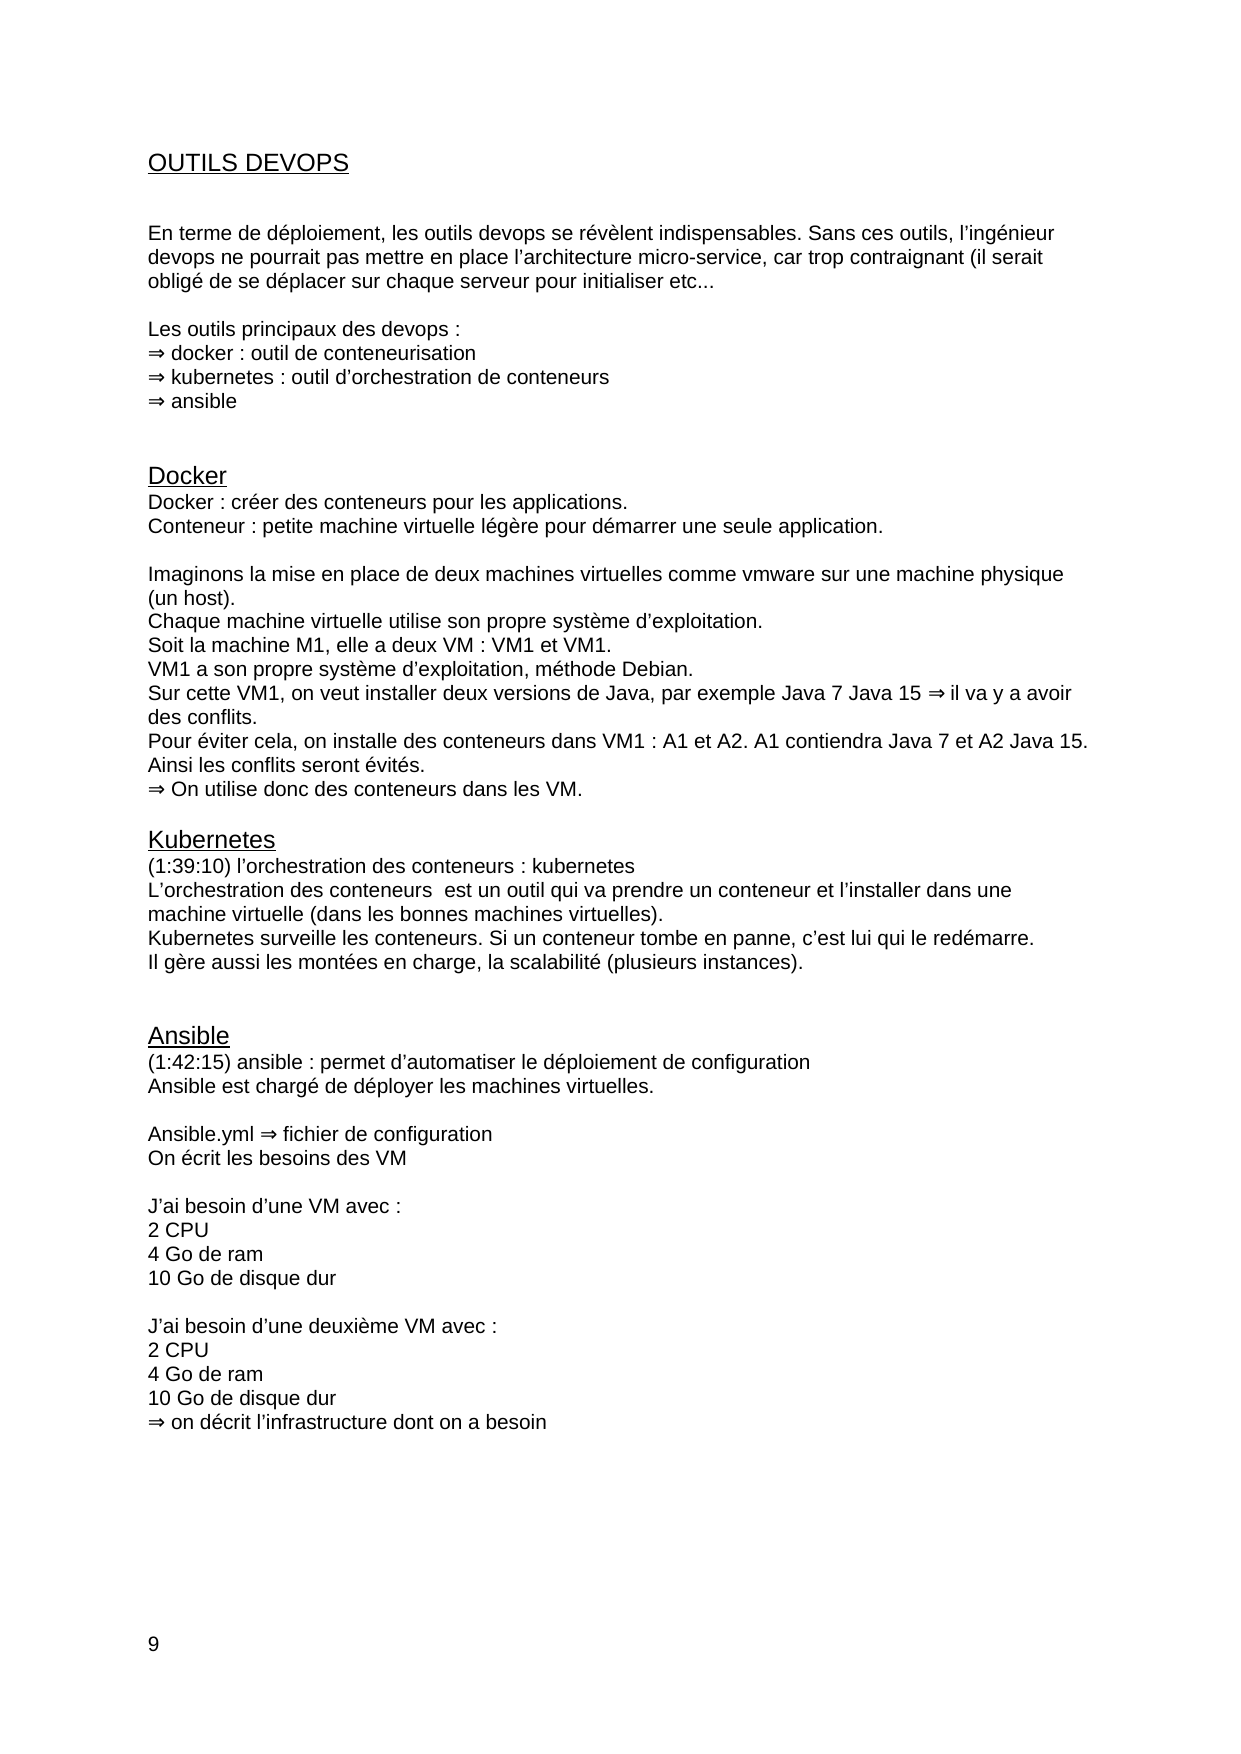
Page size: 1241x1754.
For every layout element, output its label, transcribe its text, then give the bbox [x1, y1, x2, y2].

text Docker : créer des conteneurs pour les applications. [148, 489, 1093, 513]
text 2 CPU [148, 1218, 1093, 1242]
text ⇒ docker : outil de conteneurisation [148, 341, 1093, 365]
text 10 Go de disque dur [148, 1386, 1093, 1409]
text Ansible est chargé de déployer les machines virtuelles. [148, 1074, 1093, 1098]
text Ainsi les conflits seront évités. [148, 753, 1093, 777]
text Pour éviter cela, on installe des conteneurs dans VM1 : A1 et A2. A1 contiendra Java 7 et A2 Java 15. [148, 729, 1093, 753]
text VM1 a son propre système d’exploitation, méthode Debian. [148, 657, 1093, 681]
subtitle Docker [148, 461, 1093, 489]
text Conteneur : petite machine virtuelle légère pour démarrer une seule application. [148, 513, 1093, 537]
text Soit la machine M1, elle a deux VM : VM1 et VM1. [148, 633, 1093, 657]
subtitle Outils devops [148, 148, 1093, 176]
text ⇒ ansible [148, 389, 1093, 413]
text (1:39:10) l’orchestration des conteneurs : kubernetes [148, 854, 1093, 878]
text On écrit les besoins des VM [148, 1146, 1093, 1170]
text (1:42:15) ansible : permet d’automatiser le déploiement de configuration [148, 1050, 1093, 1074]
text 2 CPU [148, 1338, 1093, 1362]
subtitle Kubernetes [148, 825, 1093, 854]
text Les outils principaux des devops : [148, 317, 1093, 341]
text Chaque machine virtuelle utilise son propre système d’exploitation. [148, 609, 1093, 633]
text Kubernetes surveille les conteneurs. Si un conteneur tombe en panne, c’est lui qui le redémarre. [148, 926, 1093, 949]
text Ansible.yml ⇒ fichier de configuration [148, 1122, 1093, 1146]
text Imaginons la mise en place de deux machines virtuelles comme vmware sur une machine physique (un host). [148, 561, 1093, 609]
text ⇒ On utilise donc des conteneurs dans les VM. [148, 777, 1093, 801]
text 10 Go de disque dur [148, 1266, 1093, 1290]
text Sur cette VM1, on veut installer deux versions de Java, par exemple Java 7 Java 15 ⇒ il va y a avoir des conflits. [148, 681, 1093, 729]
text Il gère aussi les montées en charge, la scalabilité (plusieurs instances). [148, 949, 1093, 973]
text ⇒ on décrit l’infrastructure dont on a besoin [148, 1409, 1093, 1433]
text 4 Go de ram [148, 1362, 1093, 1386]
text En terme de déploiement, les outils devops se révèlent indispensables. Sans ces outils, l’ingénieur devops ne pourrait pas mettre en place l’architecture micro-service, car trop contraignant (il serait obligé de se déplacer sur chaque serveur pour initialiser etc... [148, 221, 1093, 293]
text J’ai besoin d’une deuxième VM avec : [148, 1314, 1093, 1338]
text J’ai besoin d’une VM avec : [148, 1194, 1093, 1218]
text 4 Go de ram [148, 1242, 1093, 1266]
text L’orchestration des conteneurs est un outil qui va prendre un conteneur et l’installer dans une machine virtuelle (dans les bonnes machines virtuelles). [148, 878, 1093, 926]
text ⇒ kubernetes : outil d’orchestration de conteneurs [148, 365, 1093, 389]
subtitle Ansible [148, 1021, 1093, 1050]
